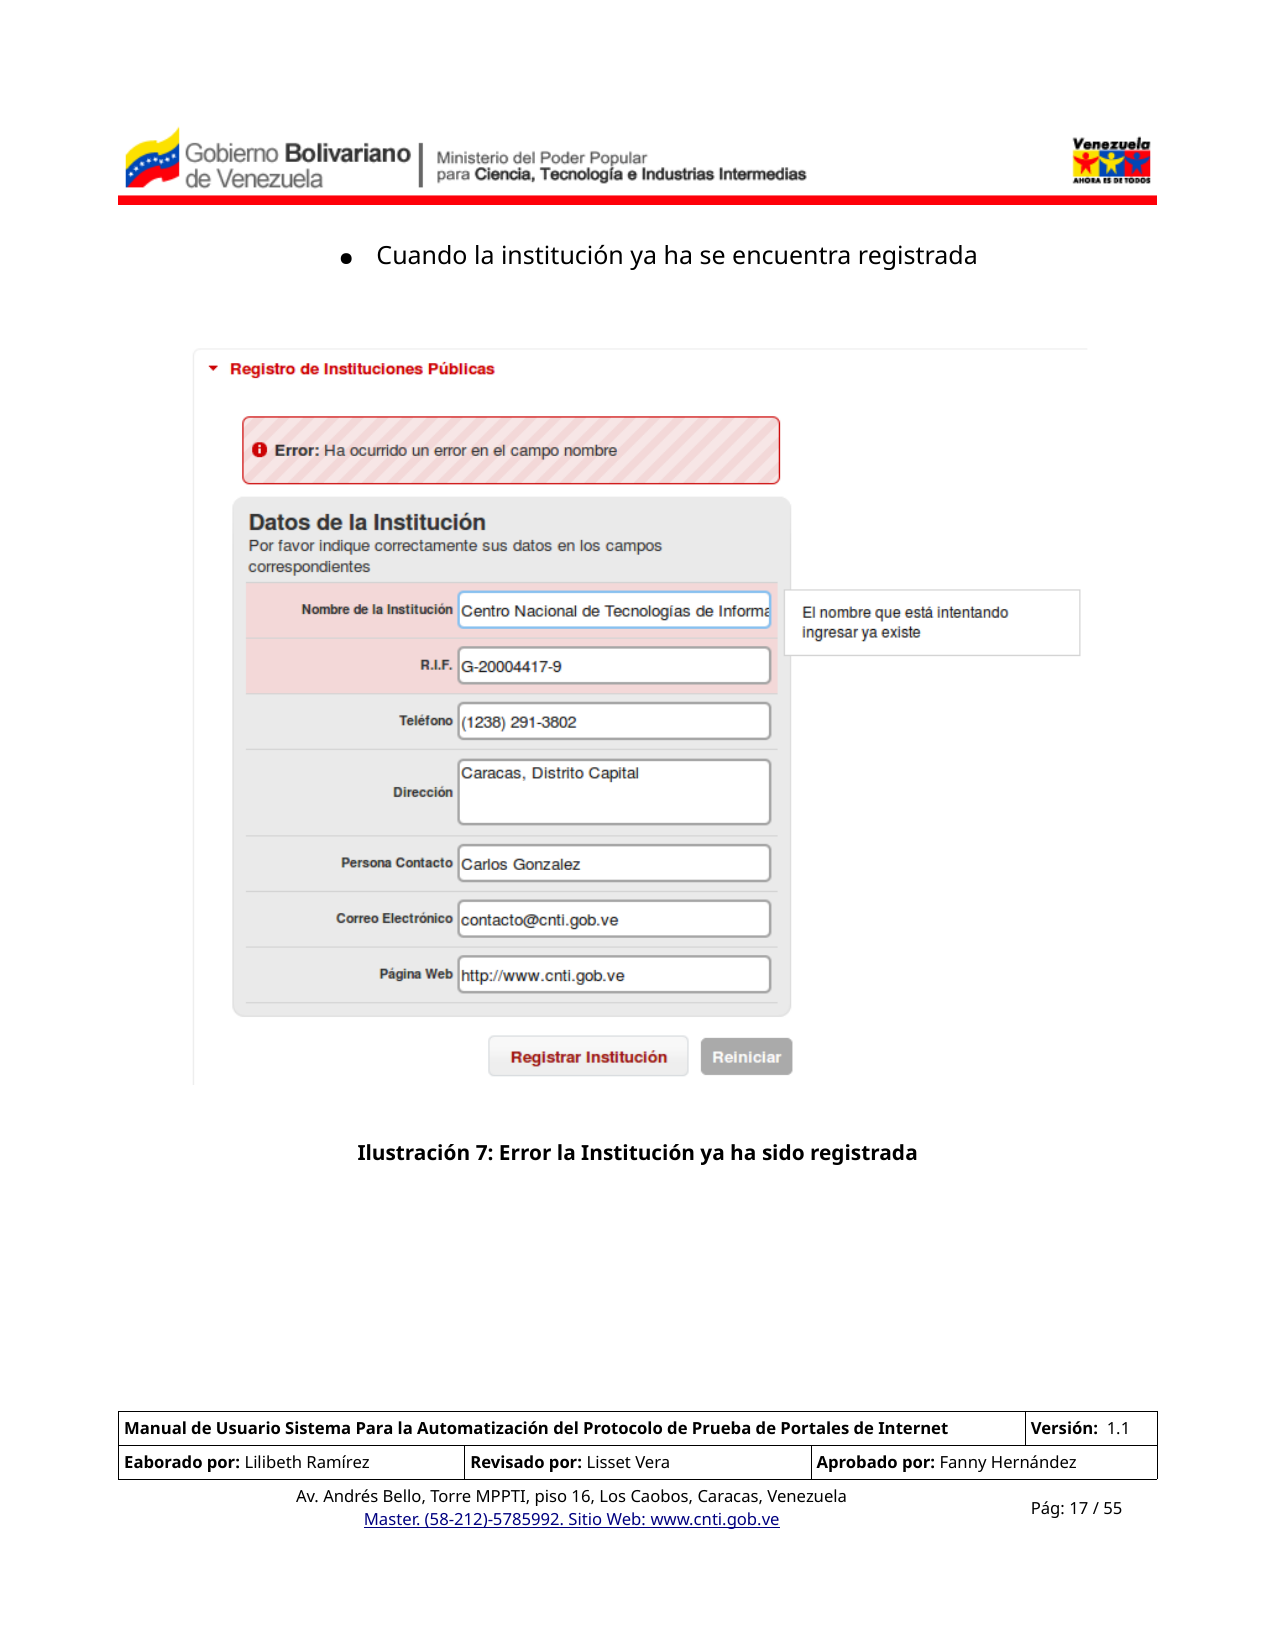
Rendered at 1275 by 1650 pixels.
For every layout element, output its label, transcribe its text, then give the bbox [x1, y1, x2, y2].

picture [118, 119, 1157, 205]
text Ilustración 7: Error la Institución ya ha sido registrada [177, 1138, 1098, 1166]
list Cuando la institución ya ha se encuentra registrada [339, 238, 1098, 272]
picture [188, 346, 1088, 1085]
